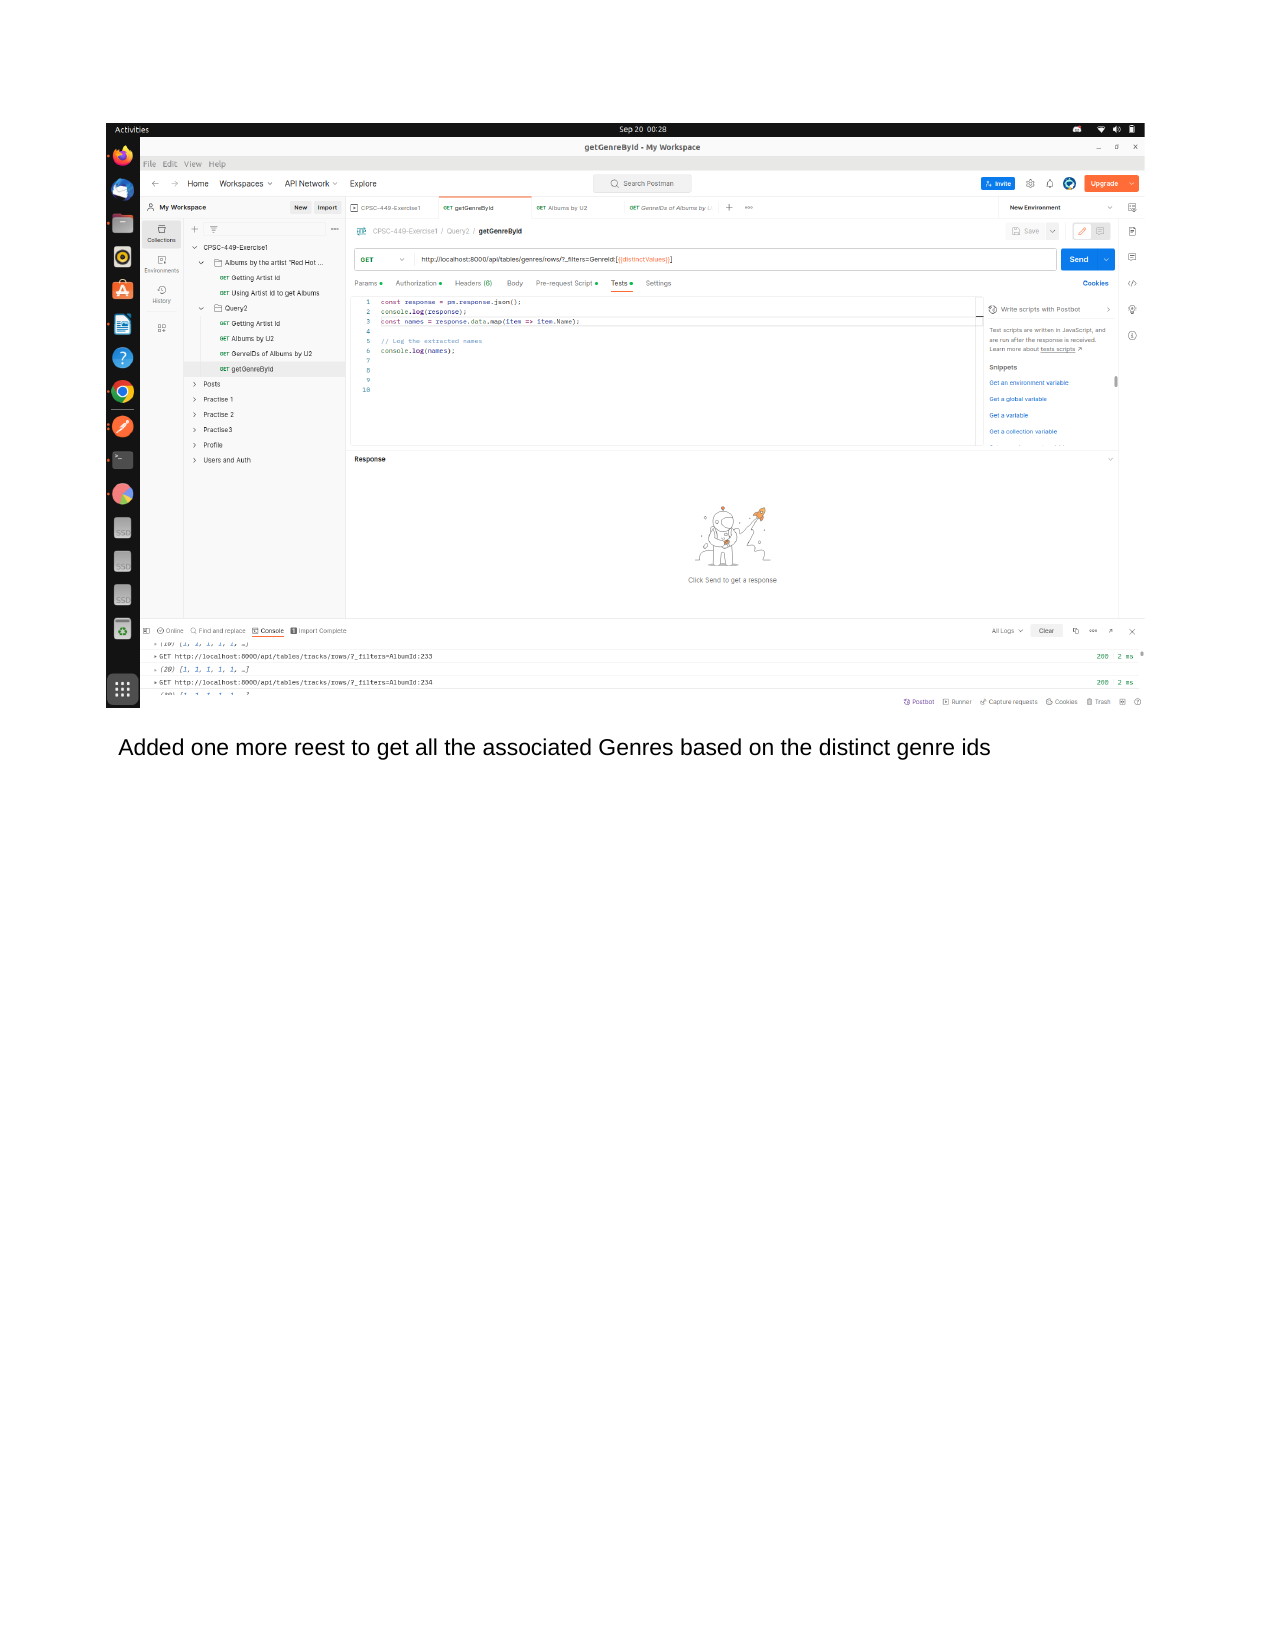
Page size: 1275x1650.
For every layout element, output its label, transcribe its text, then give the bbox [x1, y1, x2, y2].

picture [106, 123, 1145, 708]
text Added one more reest to get all the associated Genres based on the distinct genre ids [118, 734, 1157, 865]
